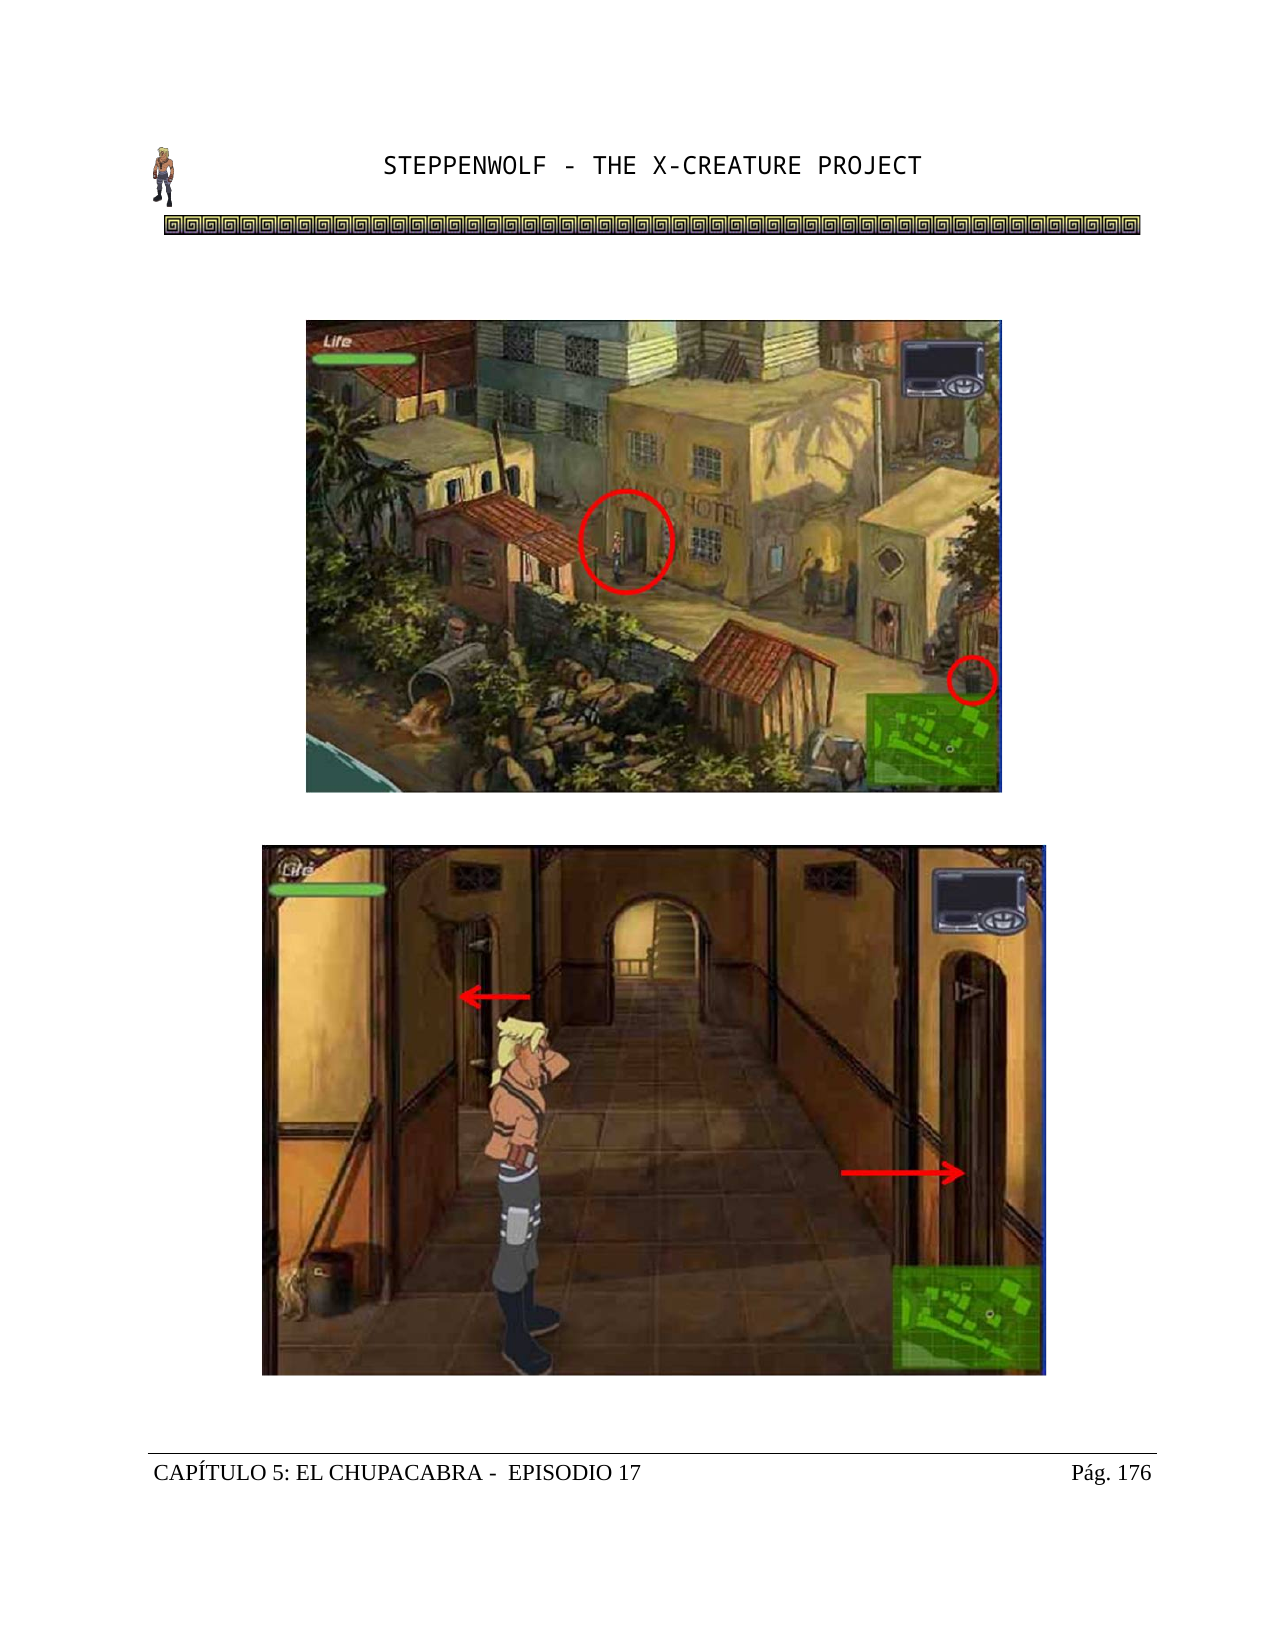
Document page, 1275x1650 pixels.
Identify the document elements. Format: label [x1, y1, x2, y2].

picture [164, 215, 1141, 235]
picture [305, 319, 1003, 793]
picture [261, 844, 1047, 1376]
picture [147, 147, 181, 207]
